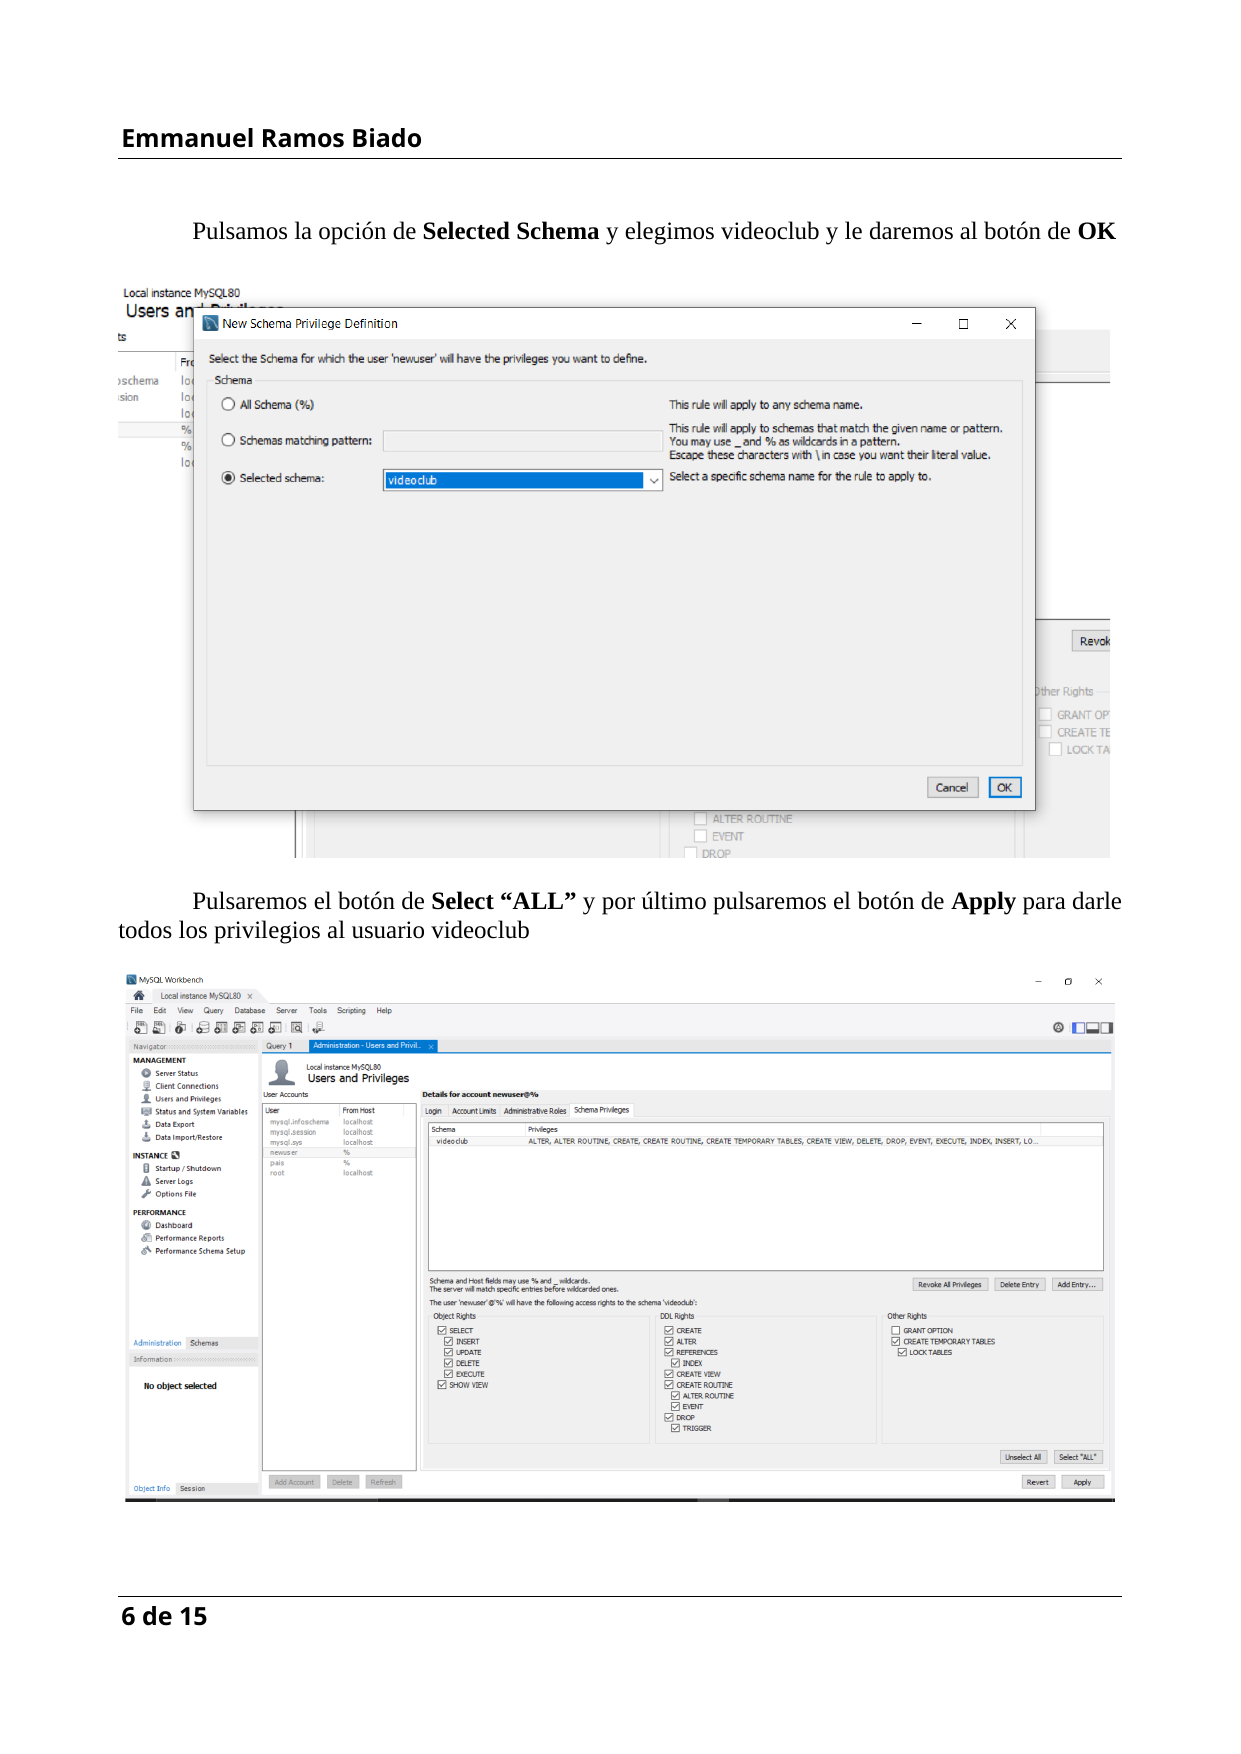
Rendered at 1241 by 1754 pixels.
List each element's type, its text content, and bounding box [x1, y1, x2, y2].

picture [125, 972, 1115, 1502]
text Pulsaremos el botón de Select “ALL” y por último pulsaremos el botón de Apply para darle todos los privilegios al usuario videoclub [118, 886, 1122, 944]
picture [118, 273, 1111, 858]
text Pulsamos la opción de Selected Schema y elegimos videoclub y le daremos al botón de OK [118, 216, 1122, 245]
